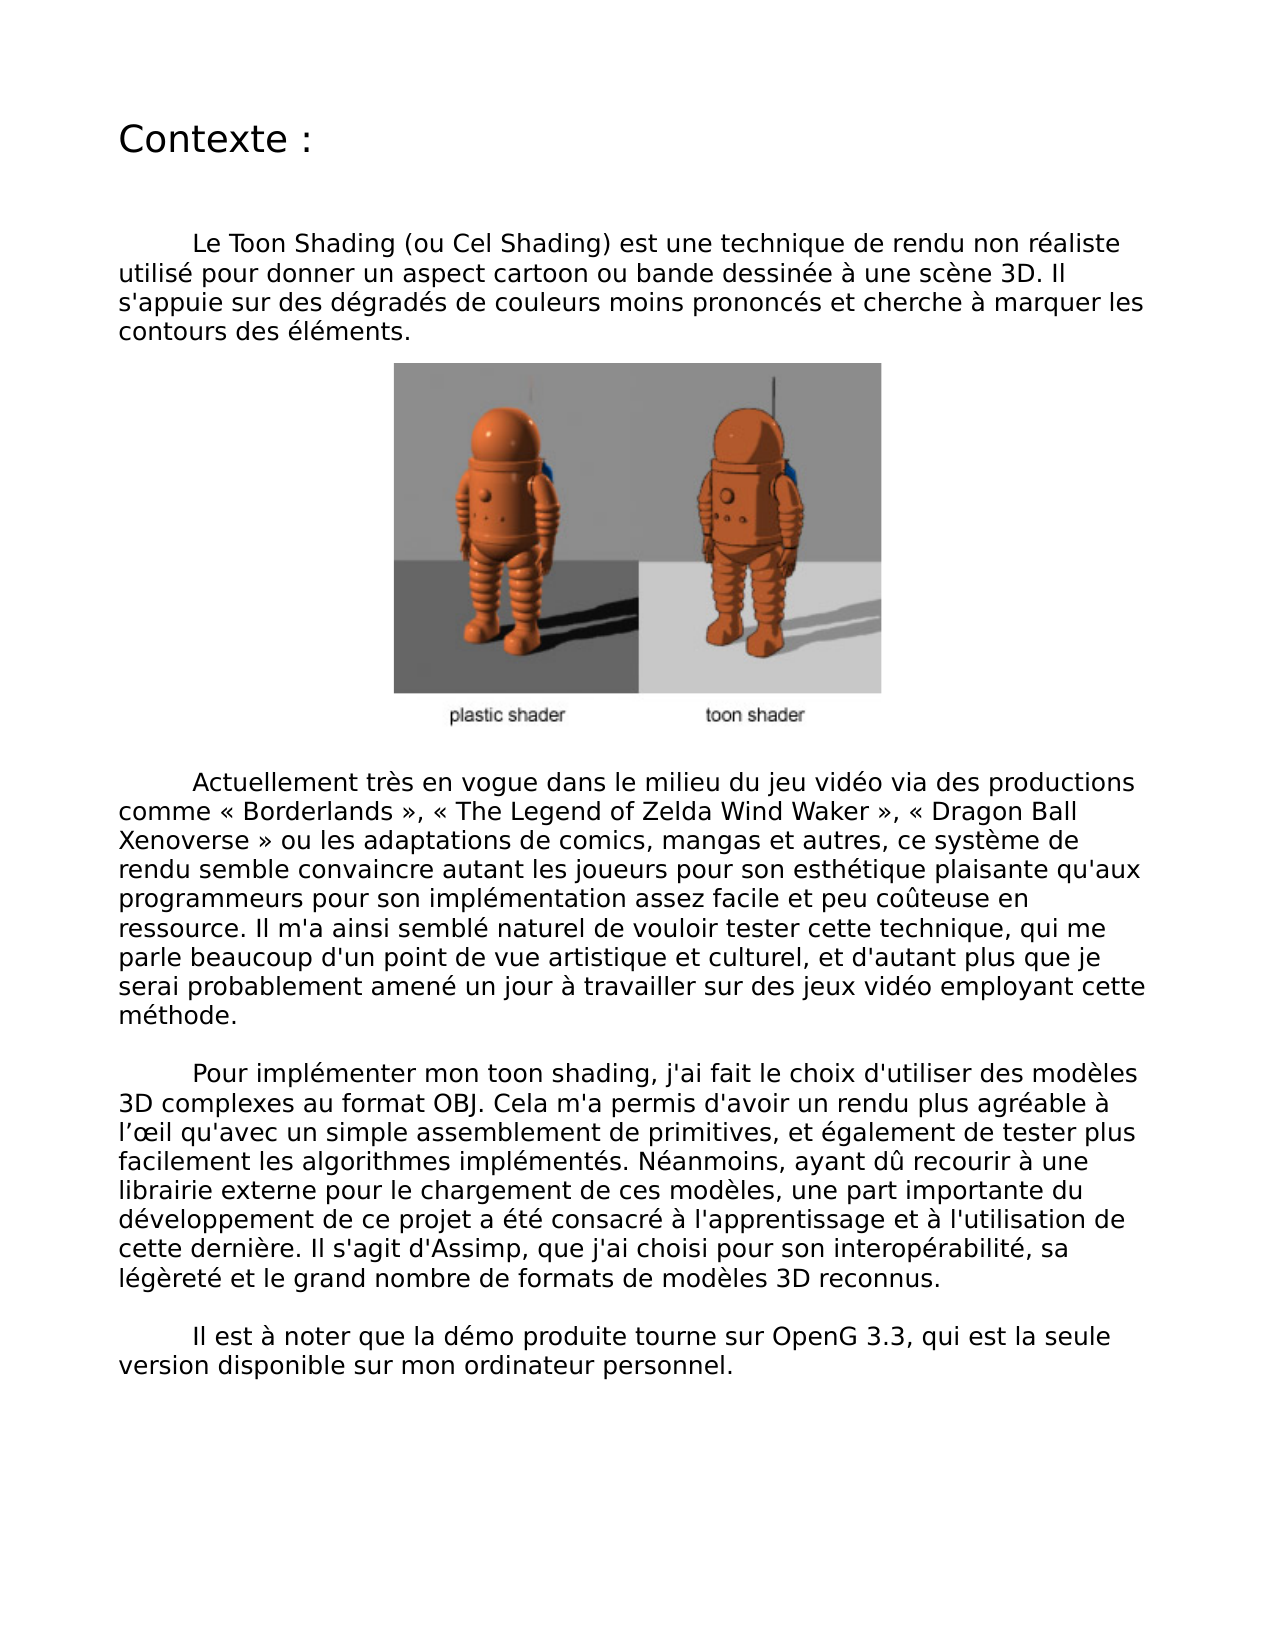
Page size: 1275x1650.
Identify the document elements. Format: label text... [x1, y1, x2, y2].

text Le Toon Shading (ou Cel Shading) est une technique de rendu non réaliste utilisé pour donner un aspect cartoon ou bande dessinée à une scène 3D. Il s'appuie sur des dégradés de couleurs moins prononcés et cherche à marquer les contours des éléments. [118, 230, 1157, 346]
picture [393, 363, 882, 739]
text Contexte : [118, 118, 1157, 162]
text Il est à noter que la démo produite tourne sur OpenG 3.3, qui est la seule version disponible sur mon ordinateur personnel. [118, 1322, 1157, 1381]
text Pour implémenter mon toon shading, j'ai fait le choix d'utiliser des modèles 3D complexes au format OBJ. Cela m'a permis d'avoir un rendu plus agréable à l’œil qu'avec un simple assemblement de primitives, et également de tester plus facilement les algorithmes implémentés. Néanmoins, ayant dû recourir à une librairie externe pour le chargement de ces modèles, une part importante du développement de ce projet a été consacré à l'apprentissage et à l'utilisation de cette dernière. Il s'agit d'Assimp, que j'ai choisi pour son interopérabilité, sa légèreté et le grand nombre de formats de modèles 3D reconnus. [118, 1060, 1157, 1293]
text Actuellement très en vogue dans le milieu du jeu vidéo via des productions comme « Borderlands », « The Legend of Zelda Wind Waker », « Dragon Ball Xenoverse » ou les adaptations de comics, mangas et autres, ce système de rendu semble convaincre autant les joueurs pour son esthétique plaisante qu'aux programmeurs pour son implémentation assez facile et peu coûteuse en ressource. Il m'a ainsi semblé naturel de vouloir tester cette technique, qui me parle beaucoup d'un point de vue artistique et culturel, et d'autant plus que je serai probablement amené un jour à travailler sur des jeux vidéo employant cette méthode. [118, 768, 1157, 1031]
